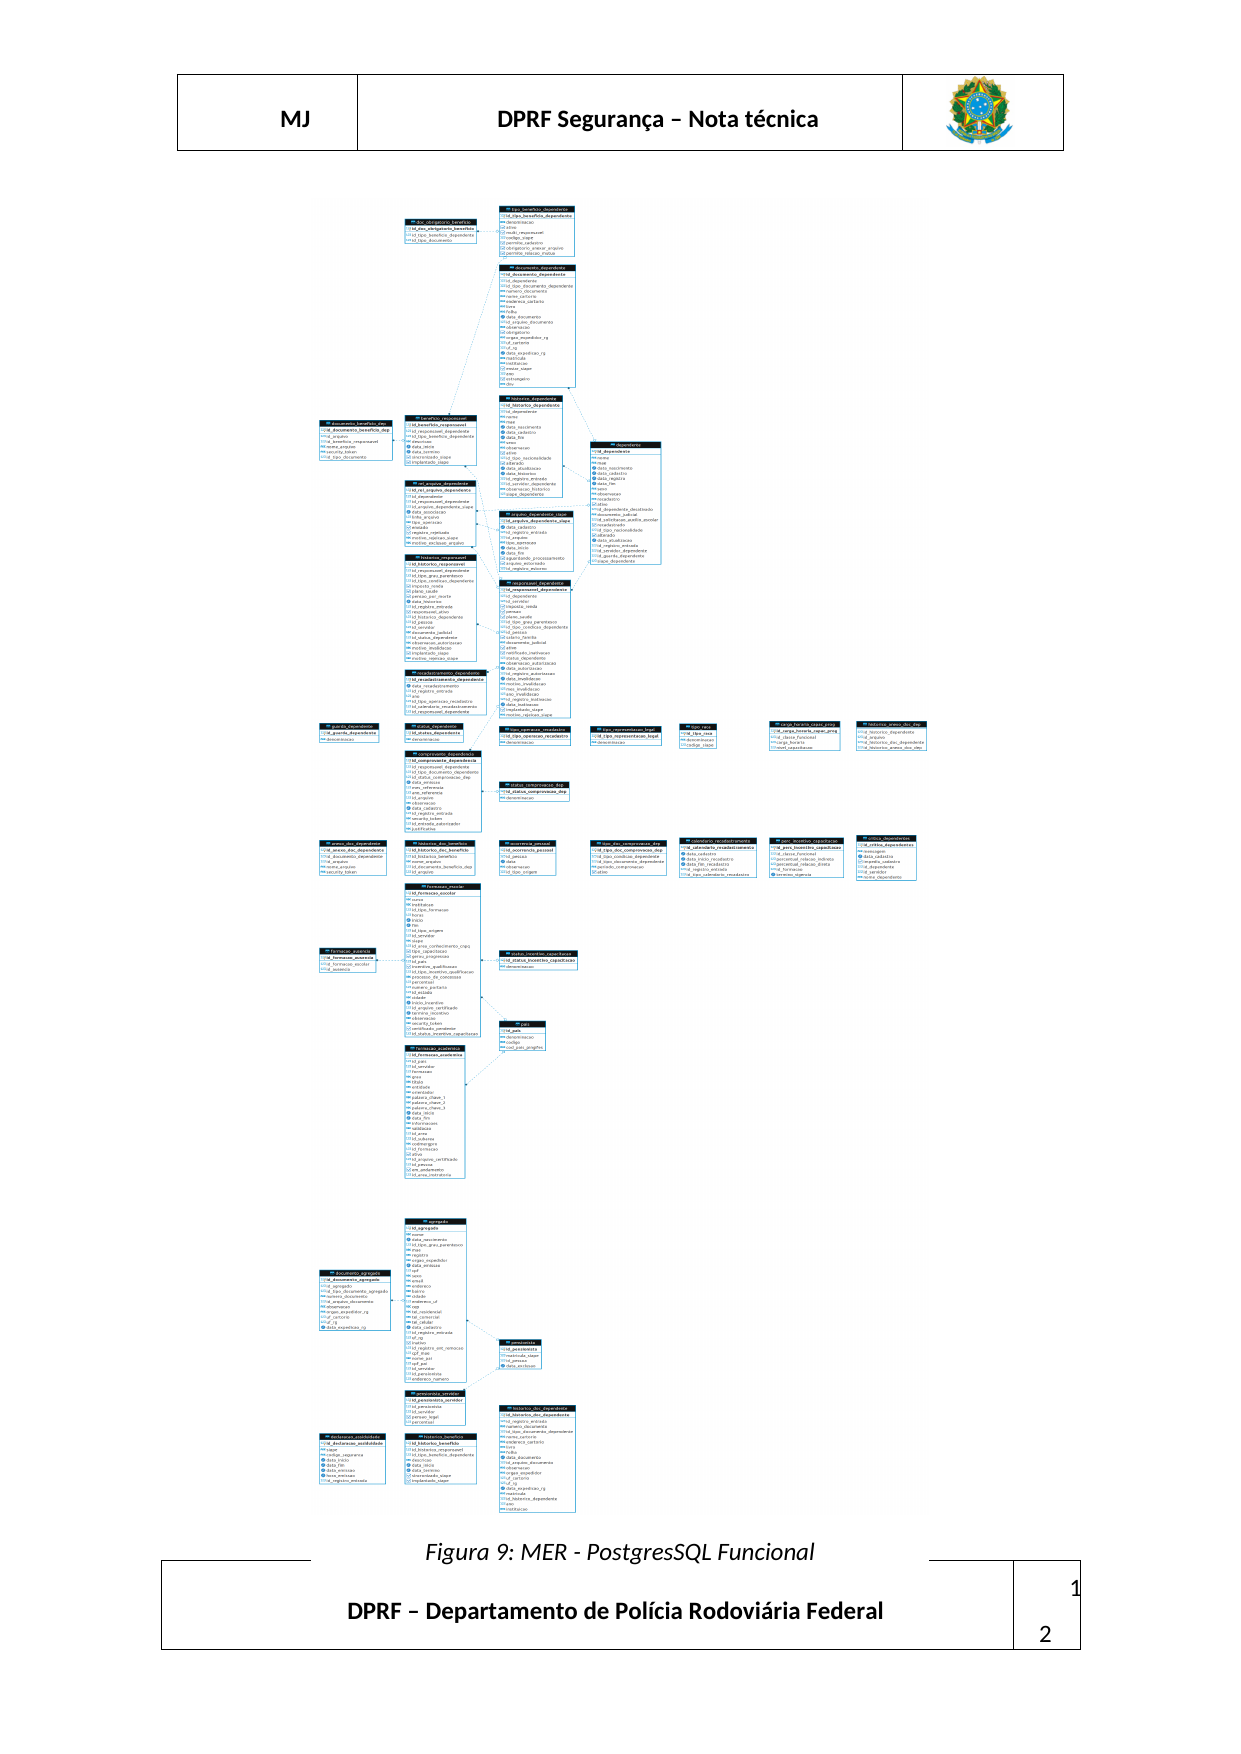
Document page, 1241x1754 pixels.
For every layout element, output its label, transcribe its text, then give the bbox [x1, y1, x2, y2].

picture [310, 198, 930, 1515]
picture [944, 75, 1020, 149]
text Figura 9: MER - PostgresSQL Funcional [311, 1515, 929, 1567]
